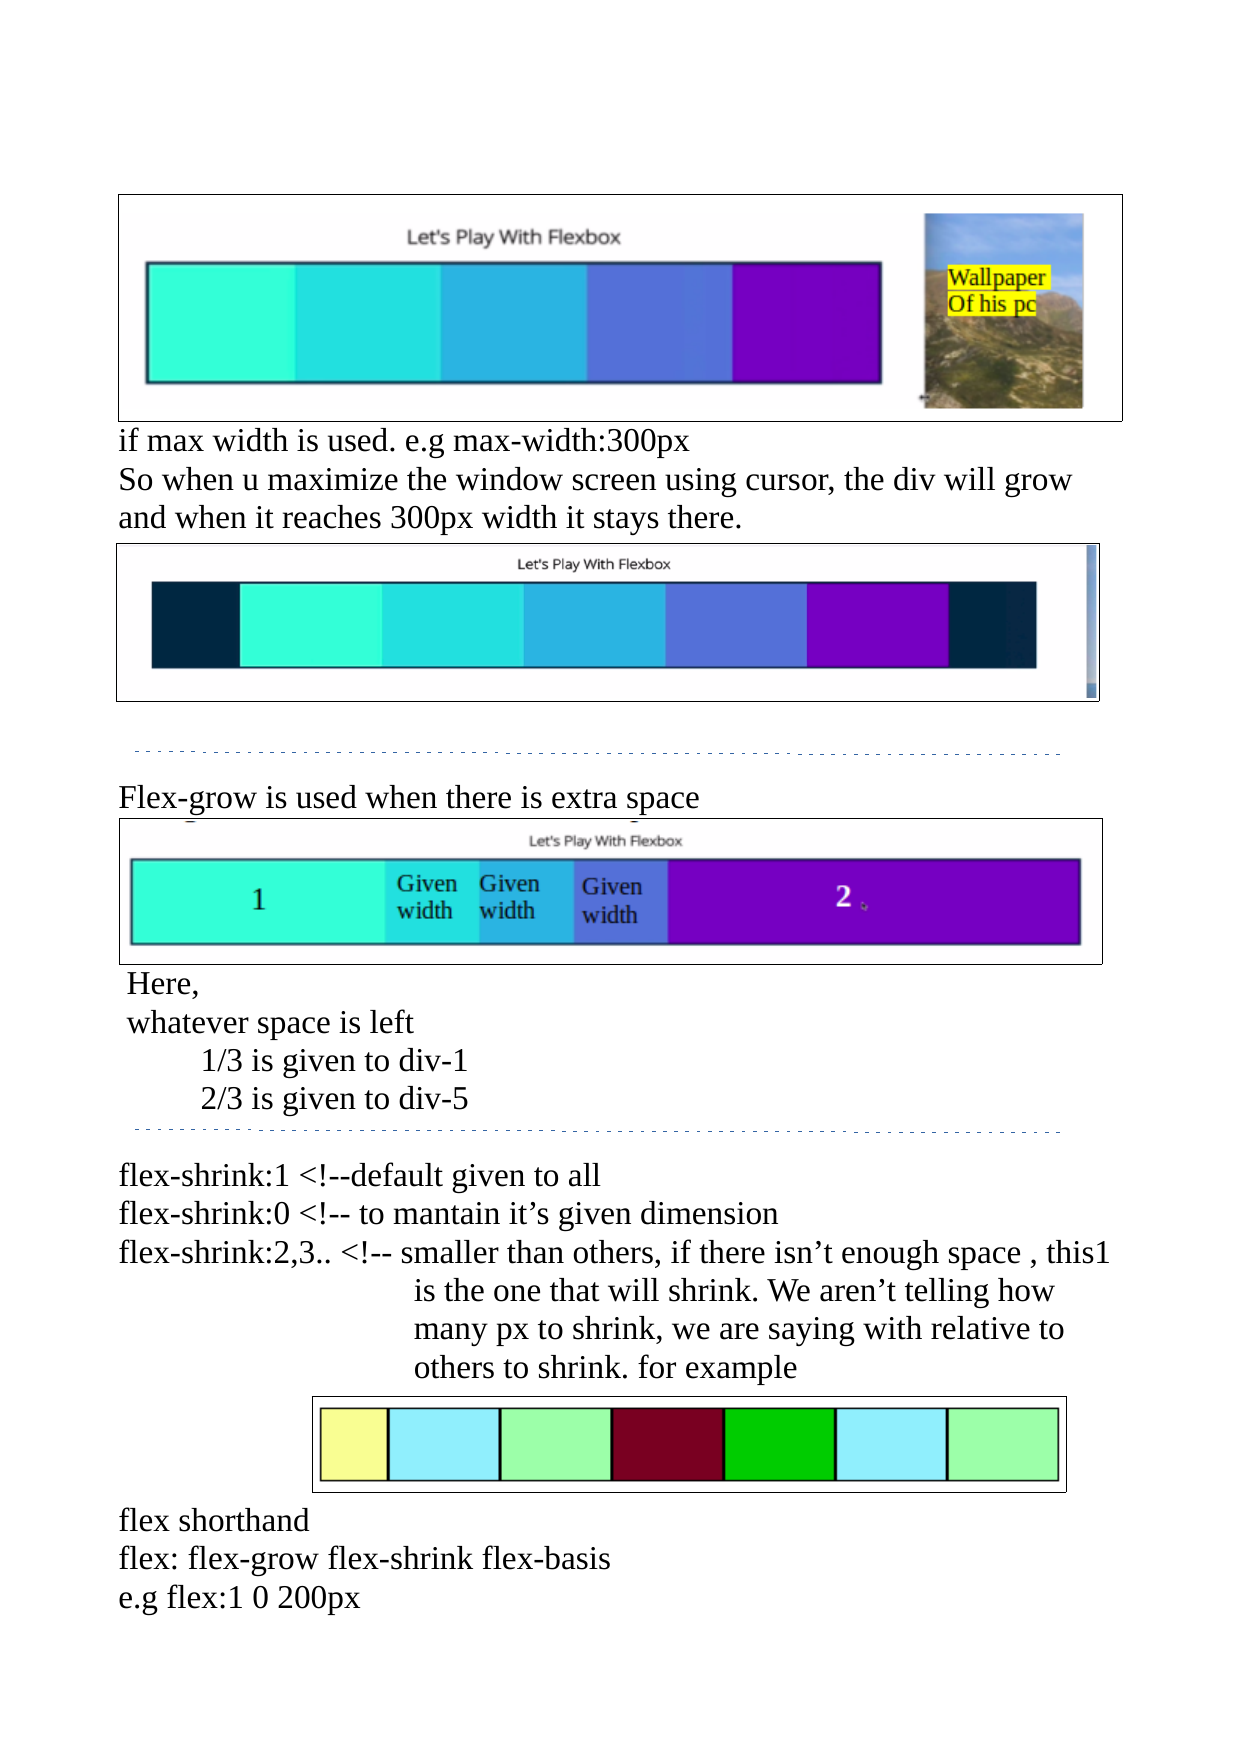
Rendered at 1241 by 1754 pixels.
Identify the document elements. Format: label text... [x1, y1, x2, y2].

text others to shrink. for example [118, 1347, 1122, 1385]
text if max width is used. e.g max-width:300px [118, 422, 1122, 459]
text flex shorthand [118, 1500, 1122, 1539]
text So when u maximize the window screen using cursor, the div will grow and when it reaches 300px width it stays there. [118, 459, 1122, 536]
text whatever space is left [118, 1002, 1122, 1040]
text e.g flex:1 0 200px [118, 1577, 1122, 1615]
text flex-shrink:2,3.. <!-- smaller than others, if there isn’t enough space , this1 is the one that will shrink. We aren’t telling how [118, 1232, 1122, 1309]
text 2/3 is given to div-5 [118, 1079, 1122, 1117]
text Flex-grow is used when there is extra space [118, 777, 1122, 816]
text many px to shrink, we are saying with relative to [118, 1309, 1122, 1347]
text flex-shrink:1 <!--default given to all [118, 1155, 1122, 1194]
picture [122, 821, 1100, 961]
text 1/3 is given to div-1 [118, 1040, 1122, 1079]
text flex-shrink:0 <!-- to mantain it’s given dimension [118, 1194, 1122, 1232]
text [118, 156, 1122, 194]
text [119, 195, 1122, 421]
picture [314, 1399, 1064, 1489]
text Here, [118, 816, 1122, 1002]
picture [121, 197, 1119, 418]
text flex: flex-grow flex-shrink flex-basis [118, 1539, 1122, 1577]
picture [118, 545, 1097, 698]
